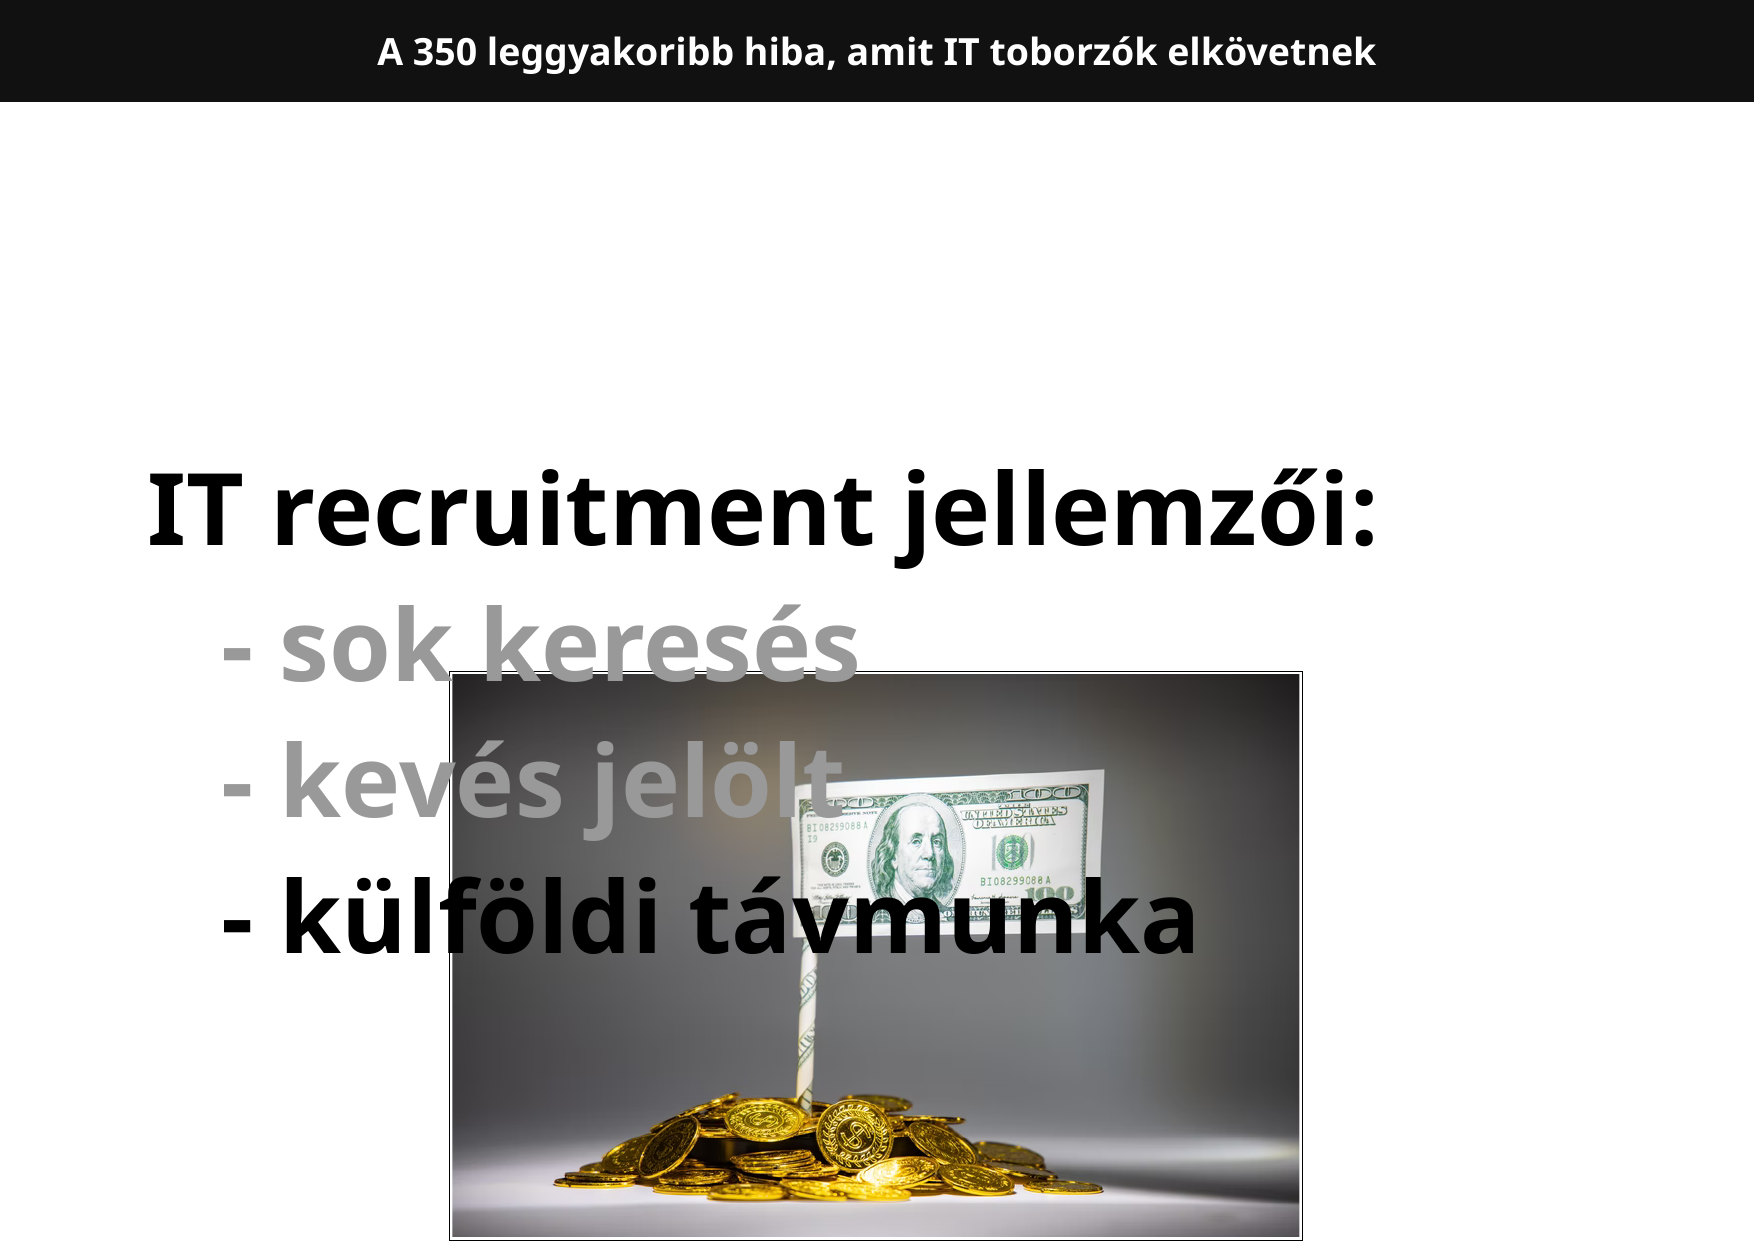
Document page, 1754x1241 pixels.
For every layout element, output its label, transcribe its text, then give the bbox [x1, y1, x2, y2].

text - sok keresés [0, 574, 1754, 711]
text IT recruitment jellemzői: [0, 438, 1754, 574]
text - kevés jelölt [0, 711, 449, 847]
text - külföldi távmunka [1303, 847, 1754, 983]
picture [452, 674, 1300, 1237]
text - kevés jelölt [1303, 711, 1754, 847]
text - külföldi távmunka [0, 847, 449, 983]
